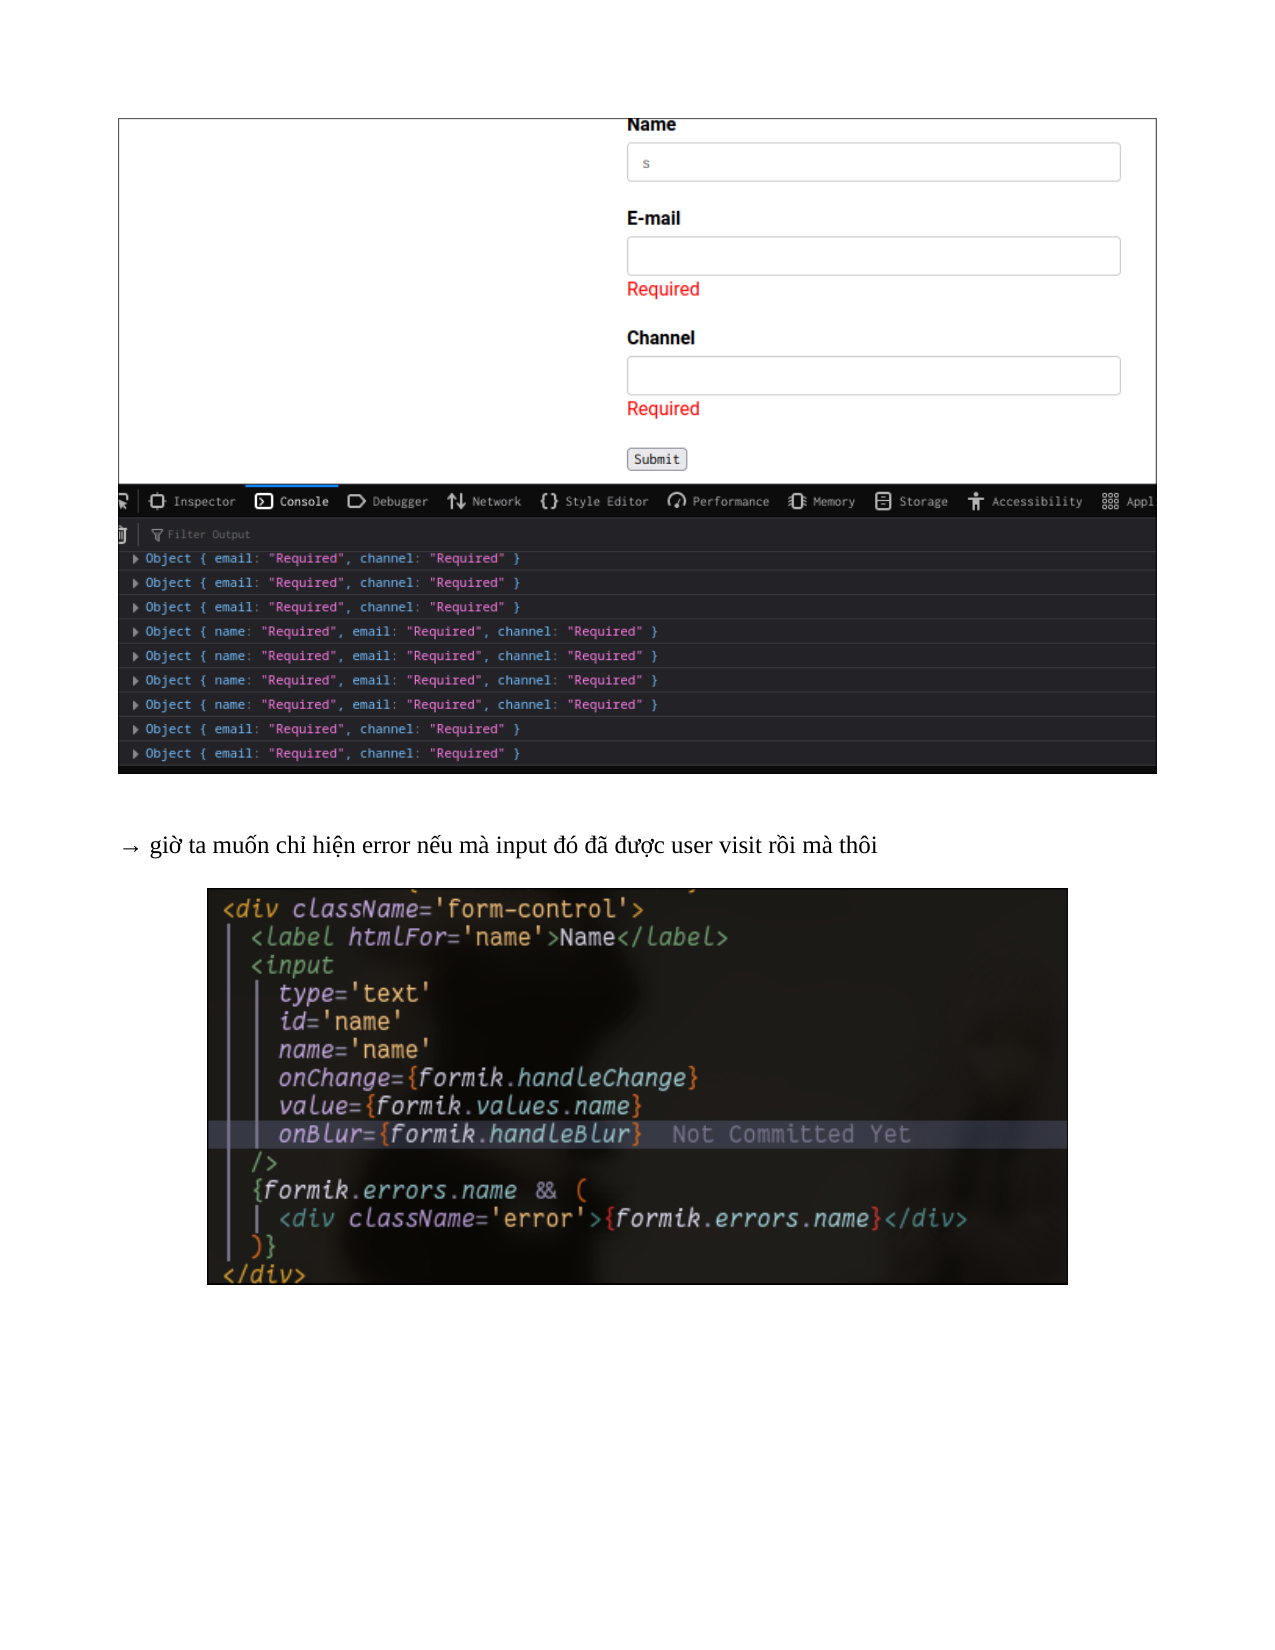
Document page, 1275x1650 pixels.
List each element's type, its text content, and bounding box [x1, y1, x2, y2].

picture [118, 118, 1157, 774]
text → giờ ta muốn chỉ hiện error nếu mà input đó đã được user visit rồi mà thôi [118, 831, 1157, 859]
picture [207, 888, 1068, 1285]
